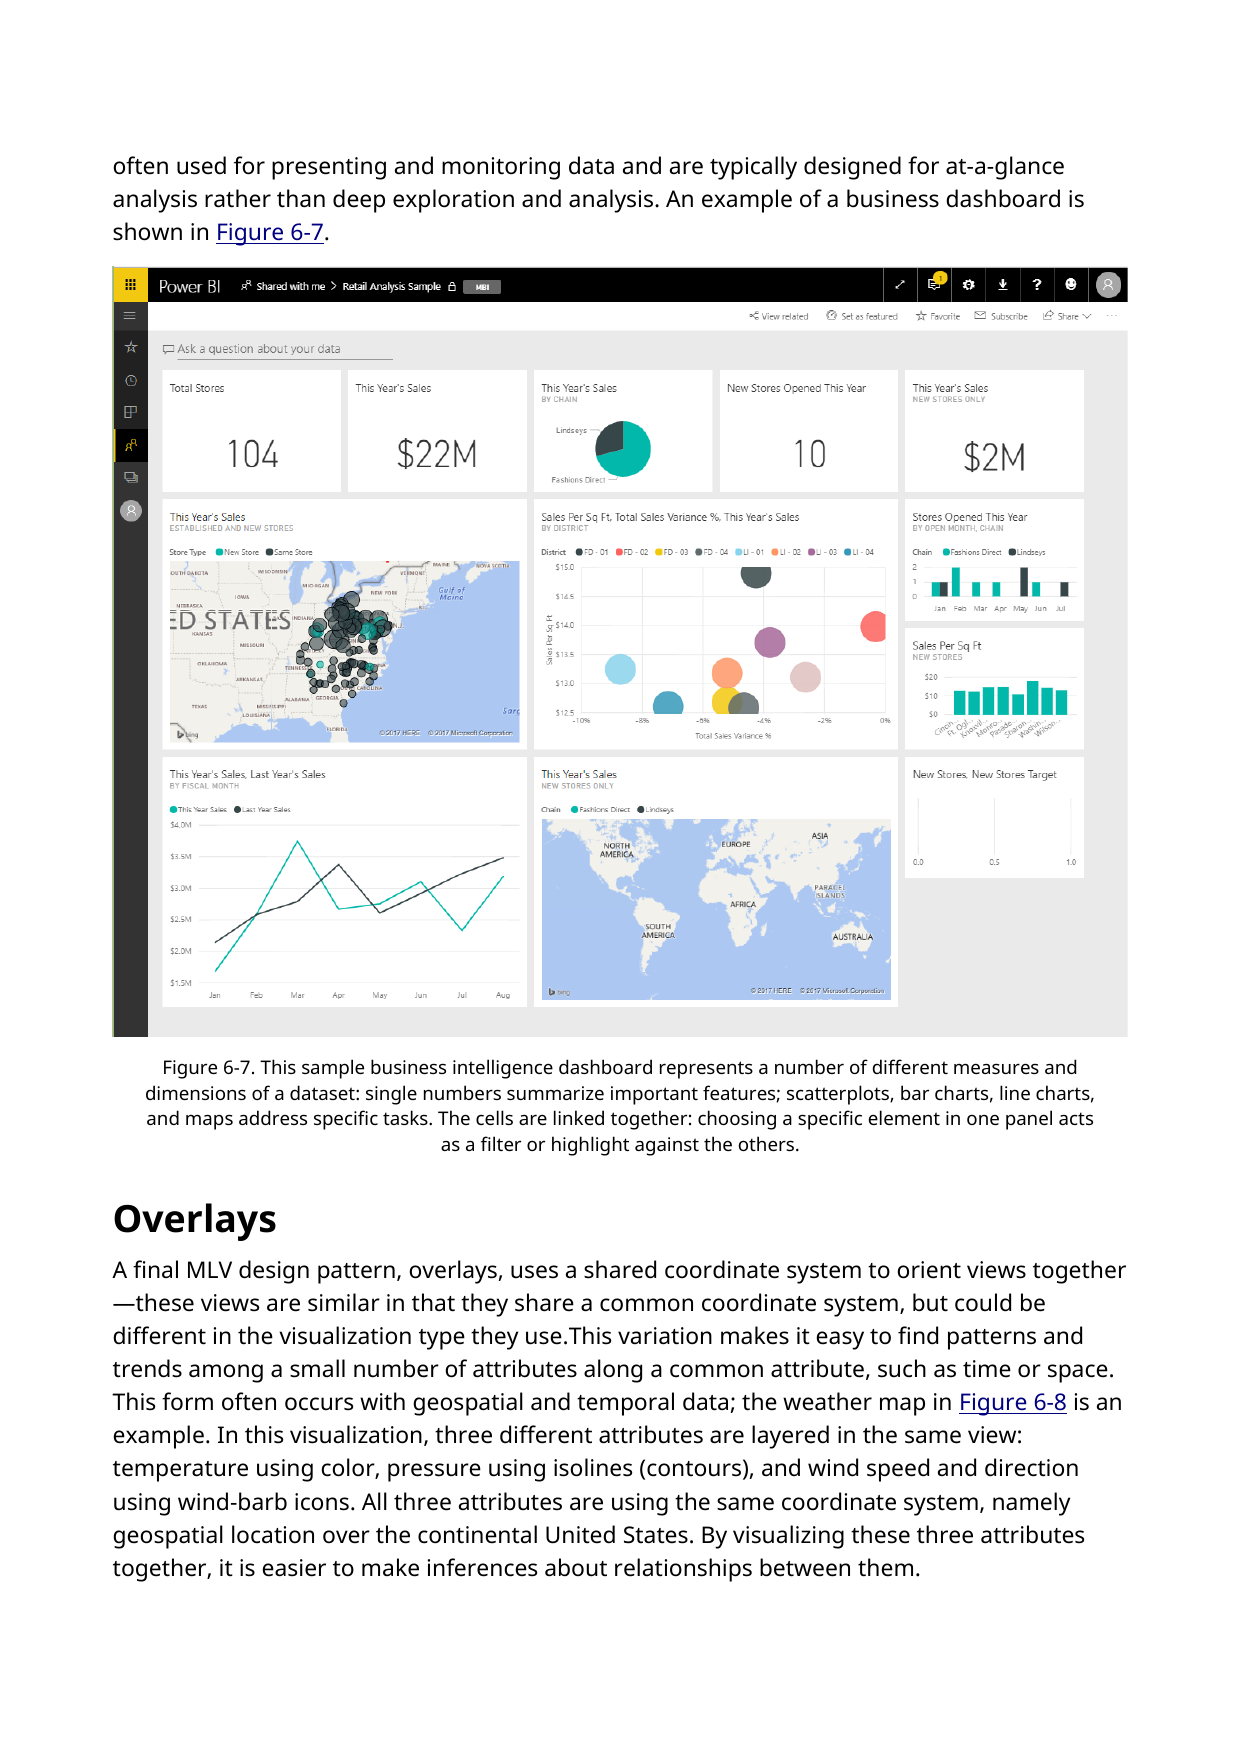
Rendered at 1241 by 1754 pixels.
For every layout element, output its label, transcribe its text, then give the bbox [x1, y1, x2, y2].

text A final MLV design pattern, overlays, uses a shared coordinate system to orient views together—these views are similar in that they share a common coordinate system, but could be different in the visualization type they use.This variation makes it easy to find patterns and trends among a small number of attributes along a common attribute, such as time or space. This form often occurs with geospatial and temporal data; the weather map in Figure 6-8 is an example. In this visualization, three different attributes are layered in the same view: temperature using color, pressure using isolines (contours), and wind speed and direction using wind-barb icons. All three attributes are using the same coordinate system, namely geospatial location over the continental United States. By visualizing these three attributes together, it is easier to make inferences about relationships between them. [112, 1254, 1128, 1583]
subtitle Figure 6-7. This sample business intelligence dashboard represents a number of different measures and dimensions of a dataset: single numbers summarize important features; scatterplots, bar charts, line charts, and maps address specific tasks. The cells are linked together: choosing a specific element in one panel acts as a filter or highlight against the others. [142, 1055, 1098, 1157]
subtitle Overlays [112, 1192, 1128, 1243]
text often used for presenting and monitoring data and are typically designed for at-a-glance analysis rather than deep exploration and analysis. An example of a business dashboard is shown in Figure 6-7. [112, 150, 1128, 247]
